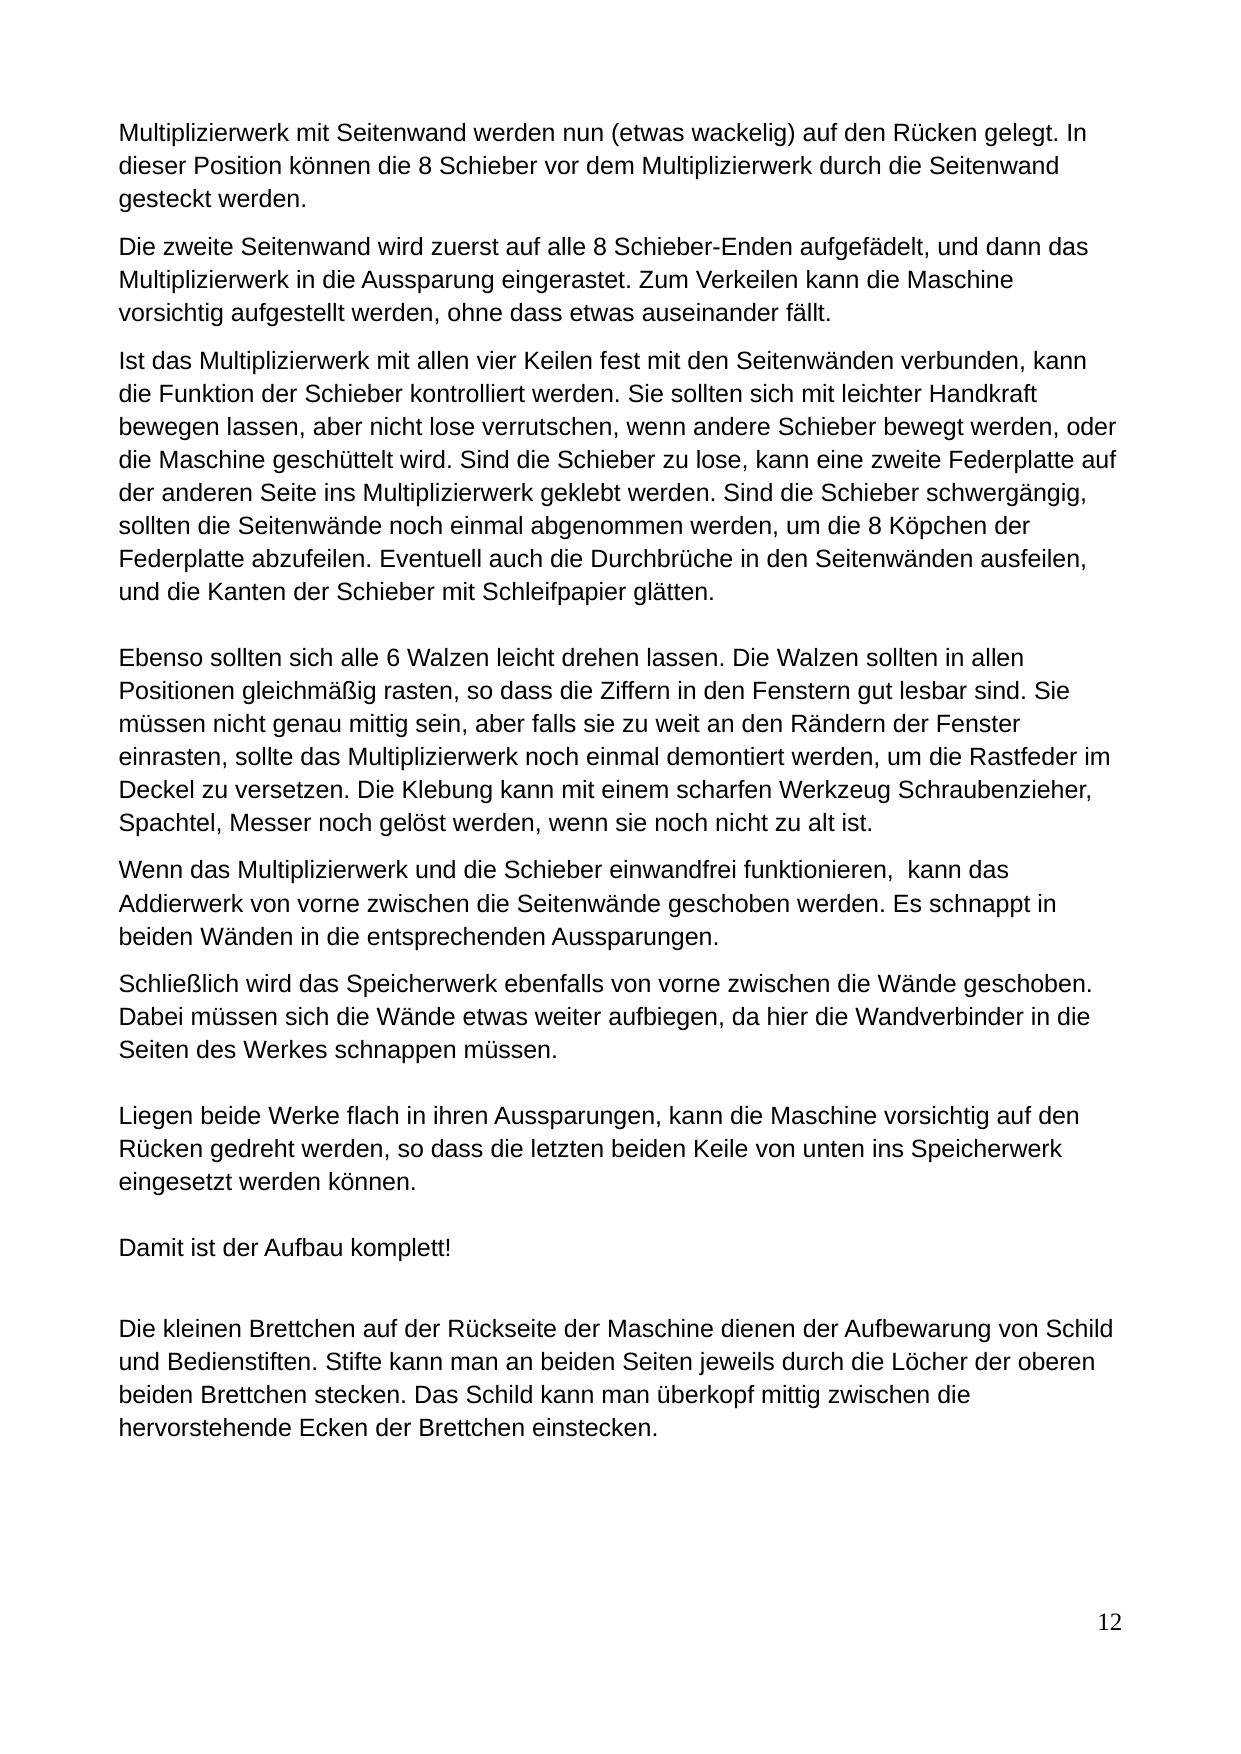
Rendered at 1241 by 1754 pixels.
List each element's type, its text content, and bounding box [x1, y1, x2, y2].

text Die zweite Seitenwand wird zuerst auf alle 8 Schieber-Enden aufgefädelt, und dann das Multiplizierwerk in die Aussparung eingerastet. Zum Verkeilen kann die Maschine vorsichtig aufgestellt werden, ohne dass etwas auseinander fällt. [118, 232, 1122, 327]
text Schließlich wird das Speicherwerk ebenfalls von vorne zwischen die Wände geschoben. Dabei müssen sich die Wände etwas weiter aufbiegen, da hier die Wandverbinder in die Seiten des Werkes schnappen müssen. Liegen beide Werke flach in ihren Aussparungen, kann die Maschine vorsichtig auf den Rücken gedreht werden, so dass die letzten beiden Keile von unten ins Speicherwerk eingesetzt werden können. Damit ist der Aufbau komplett! [118, 969, 1122, 1262]
text Multiplizierwerk mit Seitenwand werden nun (etwas wackelig) auf den Rücken gelegt. In dieser Position können die 8 Schieber vor dem Multiplizierwerk durch die Seitenwand gesteckt werden. [118, 118, 1122, 213]
text Die kleinen Brettchen auf der Rückseite der Maschine dienen der Aufbewarung von Schild und Bedienstiften. Stifte kann man an beiden Seiten jeweils durch die Löcher der oberen beiden Brettchen stecken. Das Schild kann man überkopf mittig zwischen die hervorstehende Ecken der Brettchen einstecken. [118, 1281, 1122, 1442]
text Wenn das Multiplizierwerk und die Schieber einwandfrei funktionieren, kann das Addierwerk von vorne zwischen die Seitenwände geschoben werden. Es schnappt in beiden Wänden in die entsprechenden Aussparungen. [118, 856, 1122, 950]
text Ist das Multiplizierwerk mit allen vier Keilen fest mit den Seitenwänden verbunden, kann die Funktion der Schieber kontrolliert werden. Sie sollten sich mit leichter Handkraft bewegen lassen, aber nicht lose verrutschen, wenn andere Schieber bewegt werden, oder die Maschine geschüttelt wird. Sind die Schieber zu lose, kann eine zweite Federplatte auf der anderen Seite ins Multiplizierwerk geklebt werden. Sind die Schieber schwergängig, sollten die Seitenwände noch einmal abgenommen werden, um die 8 Köpchen der Federplatte abzufeilen. Eventuell auch die Durchbrüche in den Seitenwänden ausfeilen, und die Kanten der Schieber mit Schleifpapier glätten. Ebenso sollten sich alle 6 Walzen leicht drehen lassen. Die Walzen sollten in allen Positionen gleichmäßig rasten, so dass die Ziffern in den Fenstern gut lesbar sind. Sie müssen nicht genau mittig sein, aber falls sie zu weit an den Rändern der Fenster einrasten, sollte das Multiplizierwerk noch einmal demontiert werden, um die Rastfeder im Deckel zu versetzen. Die Klebung kann mit einem scharfen Werkzeug Schraubenzieher, Spachtel, Messer noch gelöst werden, wenn sie noch nicht zu alt ist. [118, 346, 1122, 837]
